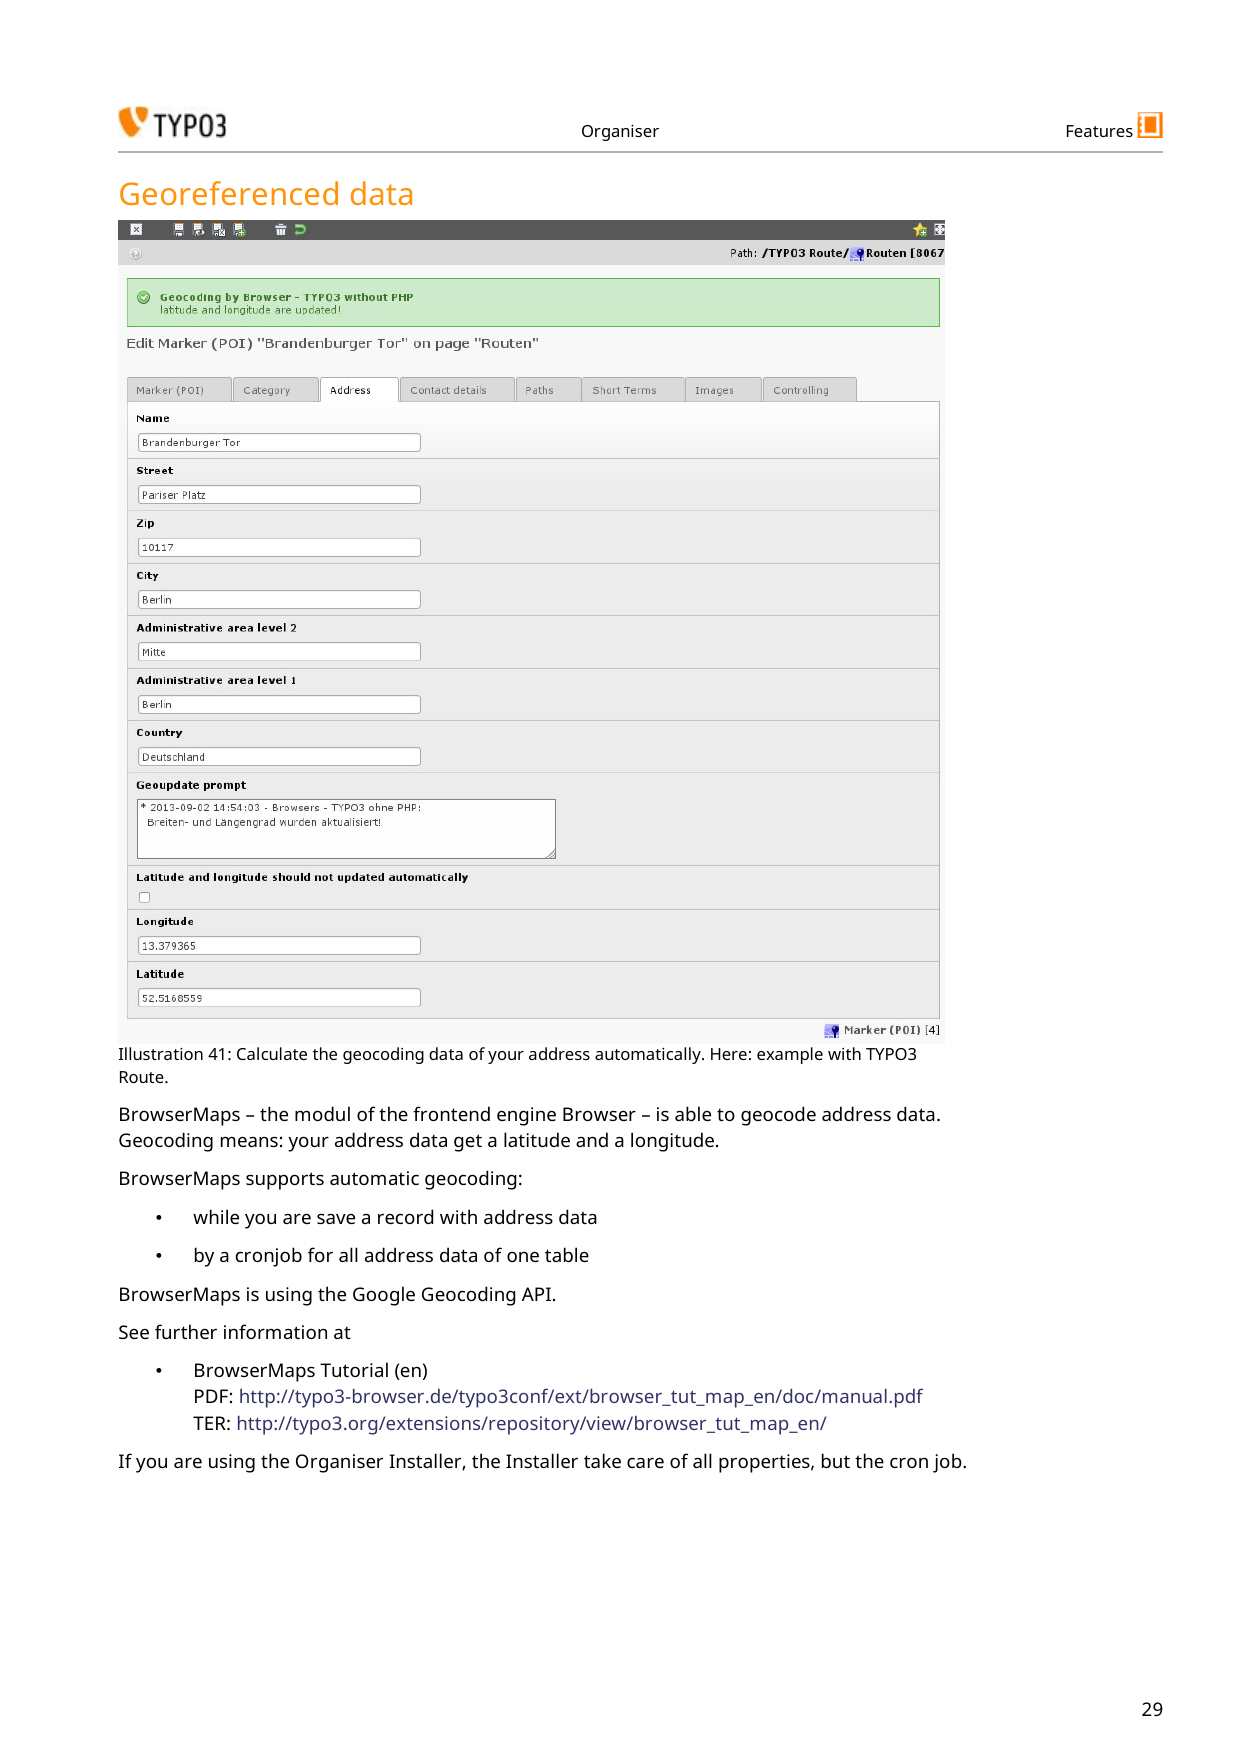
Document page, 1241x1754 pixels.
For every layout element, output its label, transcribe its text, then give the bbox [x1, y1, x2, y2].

list by a cronjob for all address data of one table [156, 1242, 1163, 1268]
picture [1137, 112, 1163, 138]
picture [118, 220, 945, 1044]
list BrowserMaps Tutorial (en) PDF: http://typo3-browser.de/typo3conf/ext/browser_tut_map_en/doc/manual.pdf TER: http://typo3.org/extensions/repository/view/browser_tut_map_en/ [156, 1357, 1163, 1435]
text BrowserMaps is using the Google Geocoding API. [118, 1280, 1163, 1306]
text If you are using the Organiser Installer, the Installer take care of all properties, but the cron job. [118, 1448, 1163, 1474]
text See further information at [118, 1319, 1163, 1345]
picture [118, 106, 227, 138]
list while you are save a record with address data [156, 1203, 1163, 1229]
text BrowserMaps supports automatic geocoding: [118, 1165, 1163, 1191]
subtitle Georeferenced data [118, 172, 1163, 215]
text BrowserMaps – the modul of the frontend engine Browser – is able to geocode address data. Geocoding means: your address data get a latitude and a longitude. [118, 1101, 1163, 1153]
text Illustration 41: Calculate the geocoding data of your address automatically. Here: example with TYPO3 Route. [118, 1044, 945, 1088]
